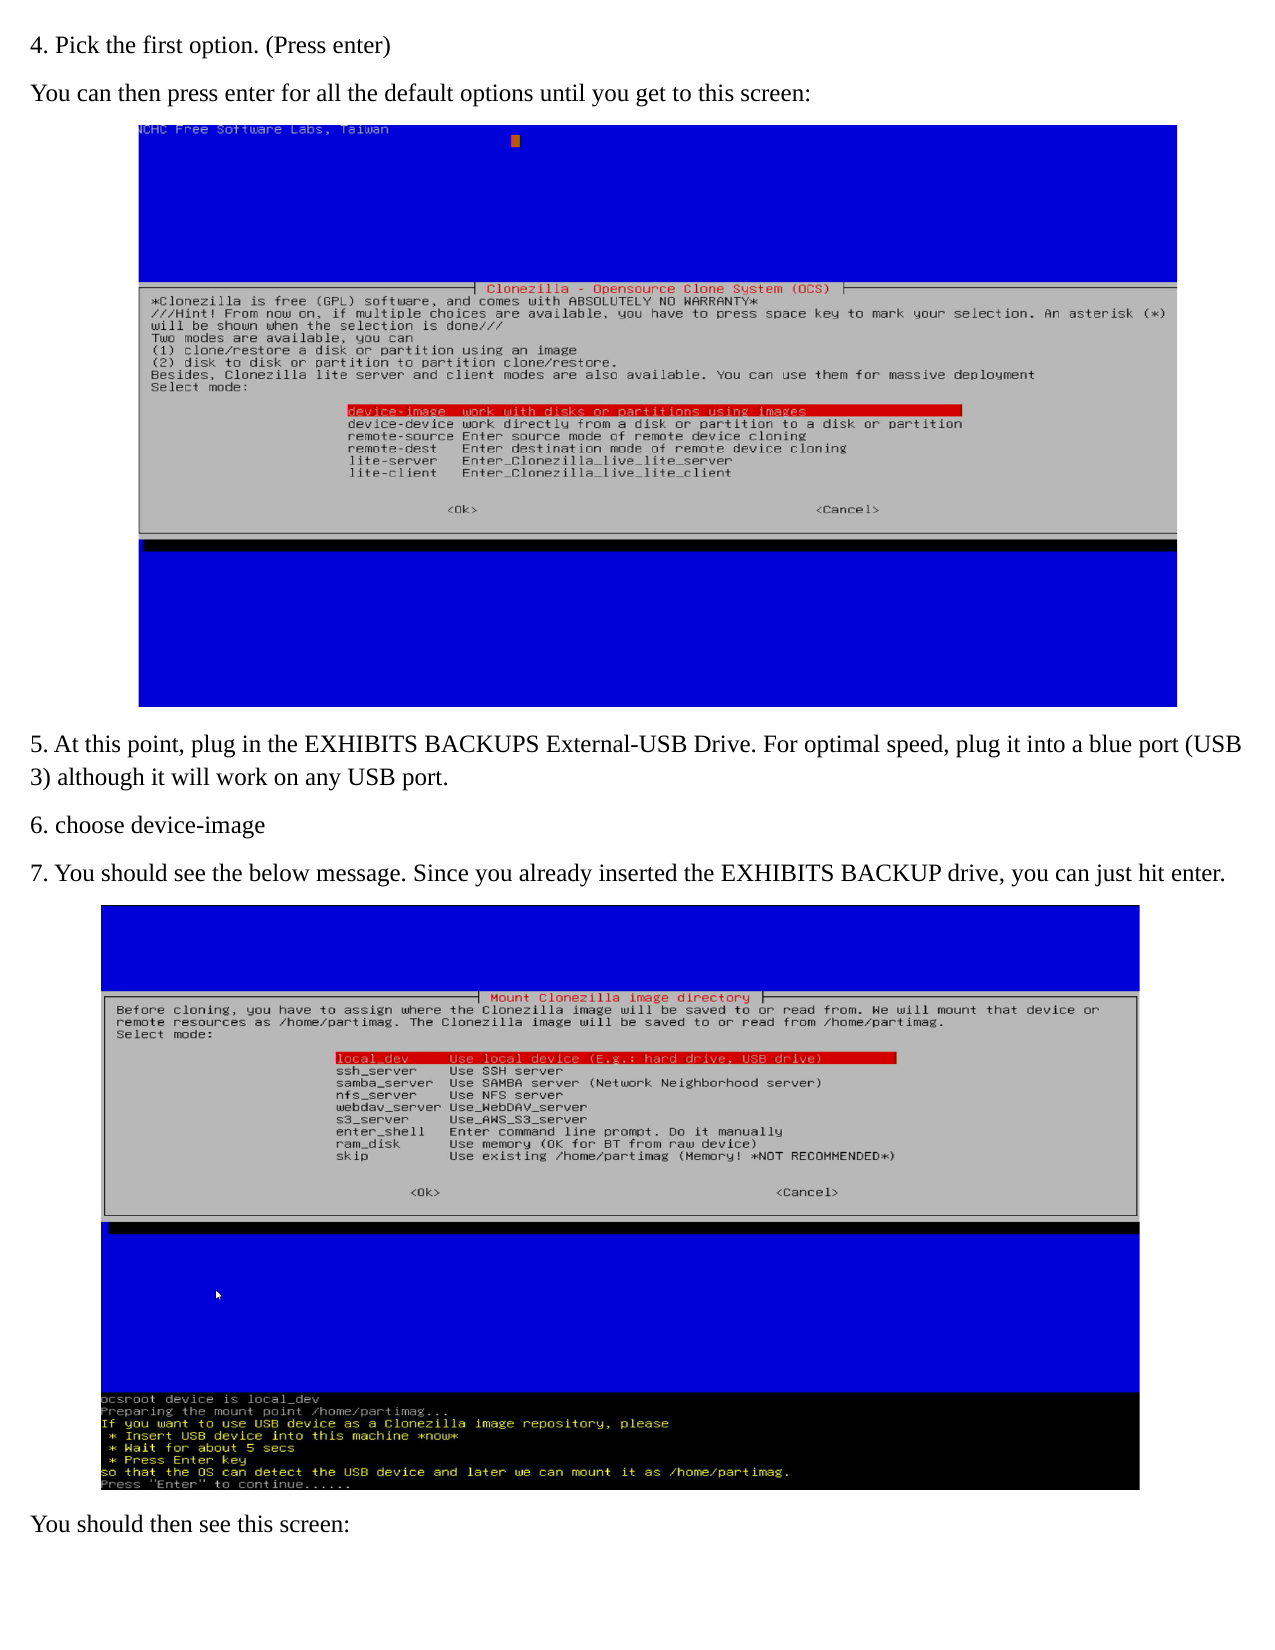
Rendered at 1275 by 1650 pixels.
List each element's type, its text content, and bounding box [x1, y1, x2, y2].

text 5. At this point, plug in the EXHIBITS BACKUPS External-USB Drive. For optimal speed, plug it into a blue port (USB 3) although it will work on any USB port. [30, 696, 1245, 791]
text 4. Pick the first option. (Press enter) [30, 30, 1245, 59]
text 7. You should see the below message. Since you already inserted the EXHIBITS BACKUP drive, you can just hit enter. [30, 858, 1245, 886]
text 6. choose device-image [30, 810, 1245, 839]
picture [138, 125, 1178, 707]
text You should then see this screen: [30, 1477, 1245, 1538]
text You can then press enter for all the default options until you get to this screen: [30, 78, 1245, 106]
picture [101, 905, 1140, 1490]
